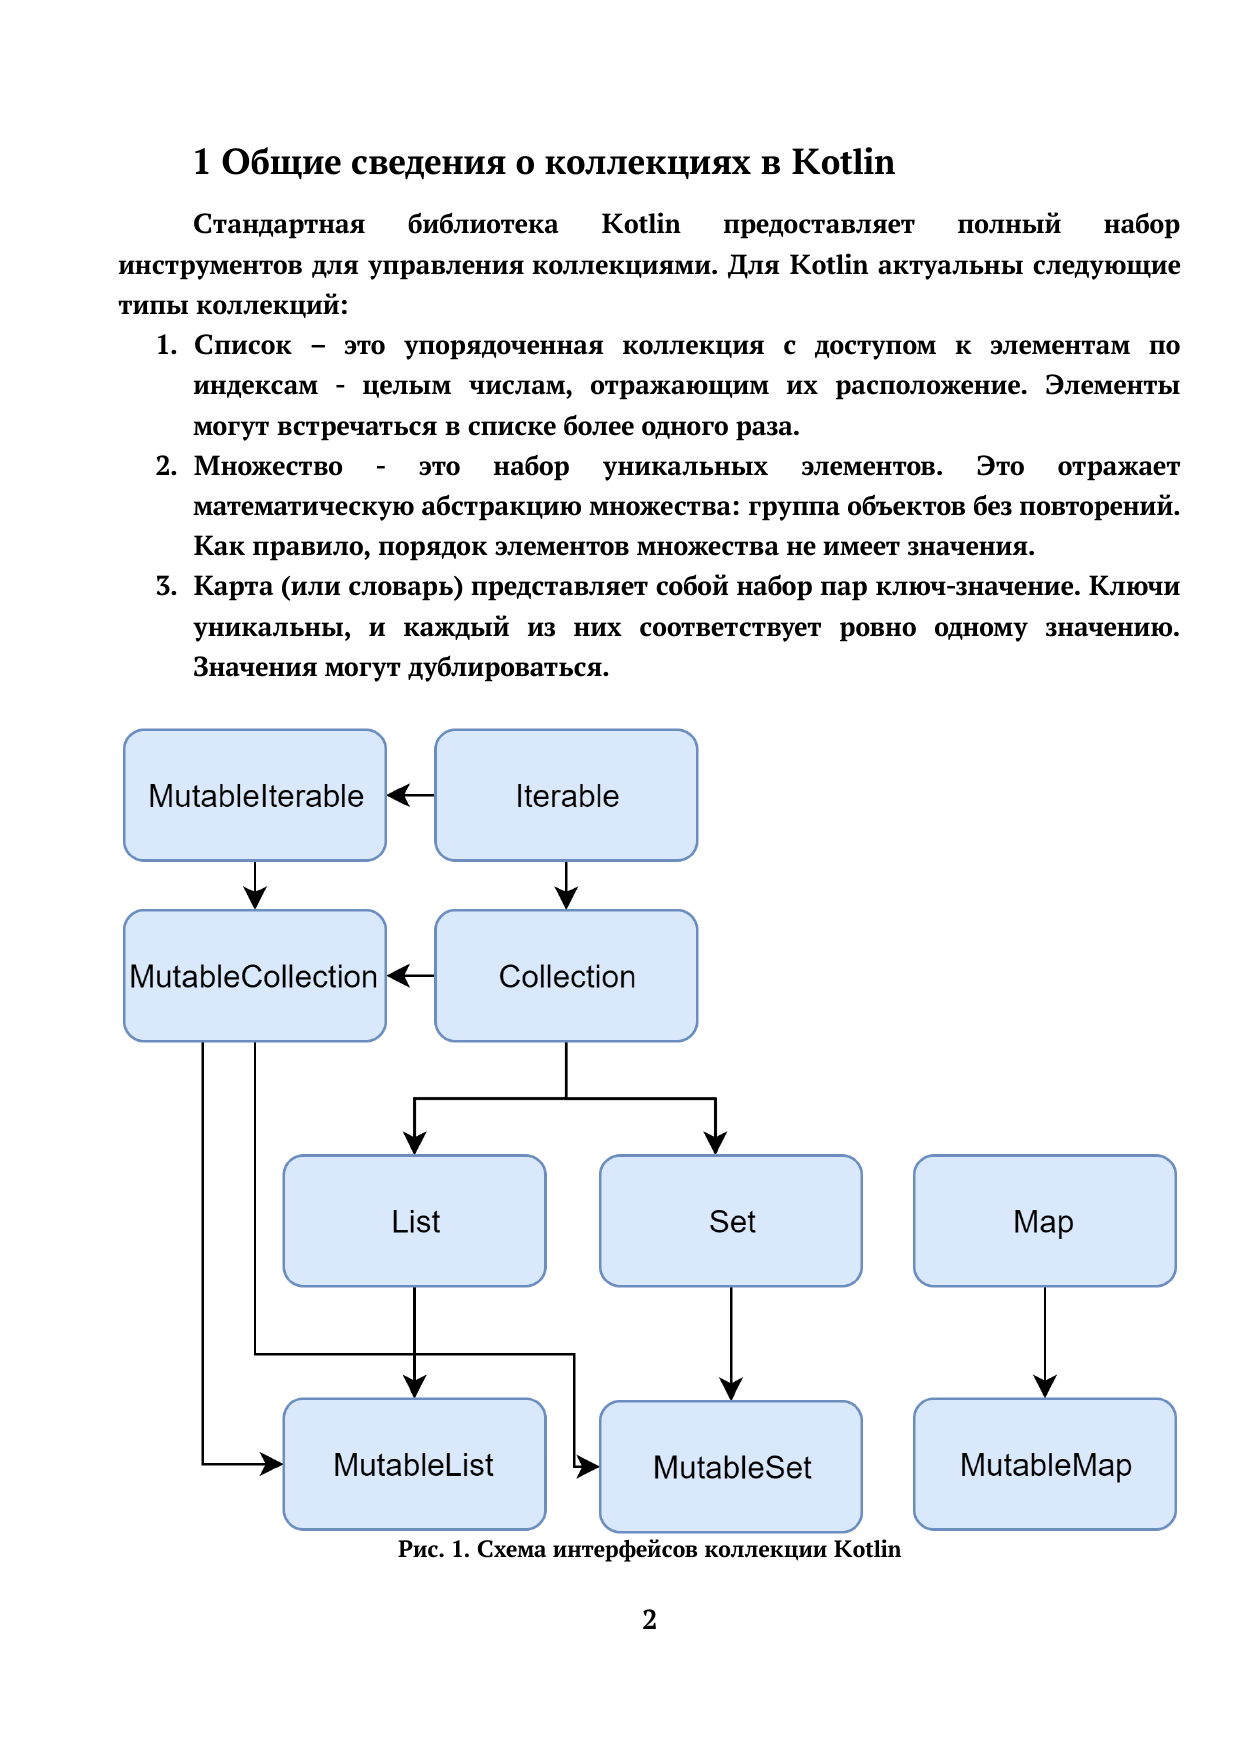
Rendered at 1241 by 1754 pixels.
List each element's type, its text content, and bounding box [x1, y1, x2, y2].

list Карта (или словарь) представляет собой набор пар ключ-значение. Ключи уникальны, и каждый из них соответствует ровно одному значению. Значения могут дублироваться. [156, 568, 1181, 682]
list Список – это упорядоченная коллекция с доступом к элементам по индексам - целым числам, отражающим их расположение. Элементы могут встречаться в списке более одного раза. [156, 327, 1181, 441]
text Рис. 1. Схема интерфейсов коллекции Kotlin [118, 1535, 1181, 1563]
picture [118, 721, 1182, 1535]
subtitle 1 Общие сведения о коллекциях в Kotlin [192, 139, 1181, 183]
text Стандартная библиотека Kotlin предоставляет полный набор инструментов для управления коллекциями. Для Kotlin актуальны следующие типы коллекций: [118, 207, 1181, 321]
list Множество - это набор уникальных элементов. Это отражает математическую абстракцию множества: группа объектов без повторений. Как правило, порядок элементов множества не имеет значения. [156, 448, 1181, 562]
